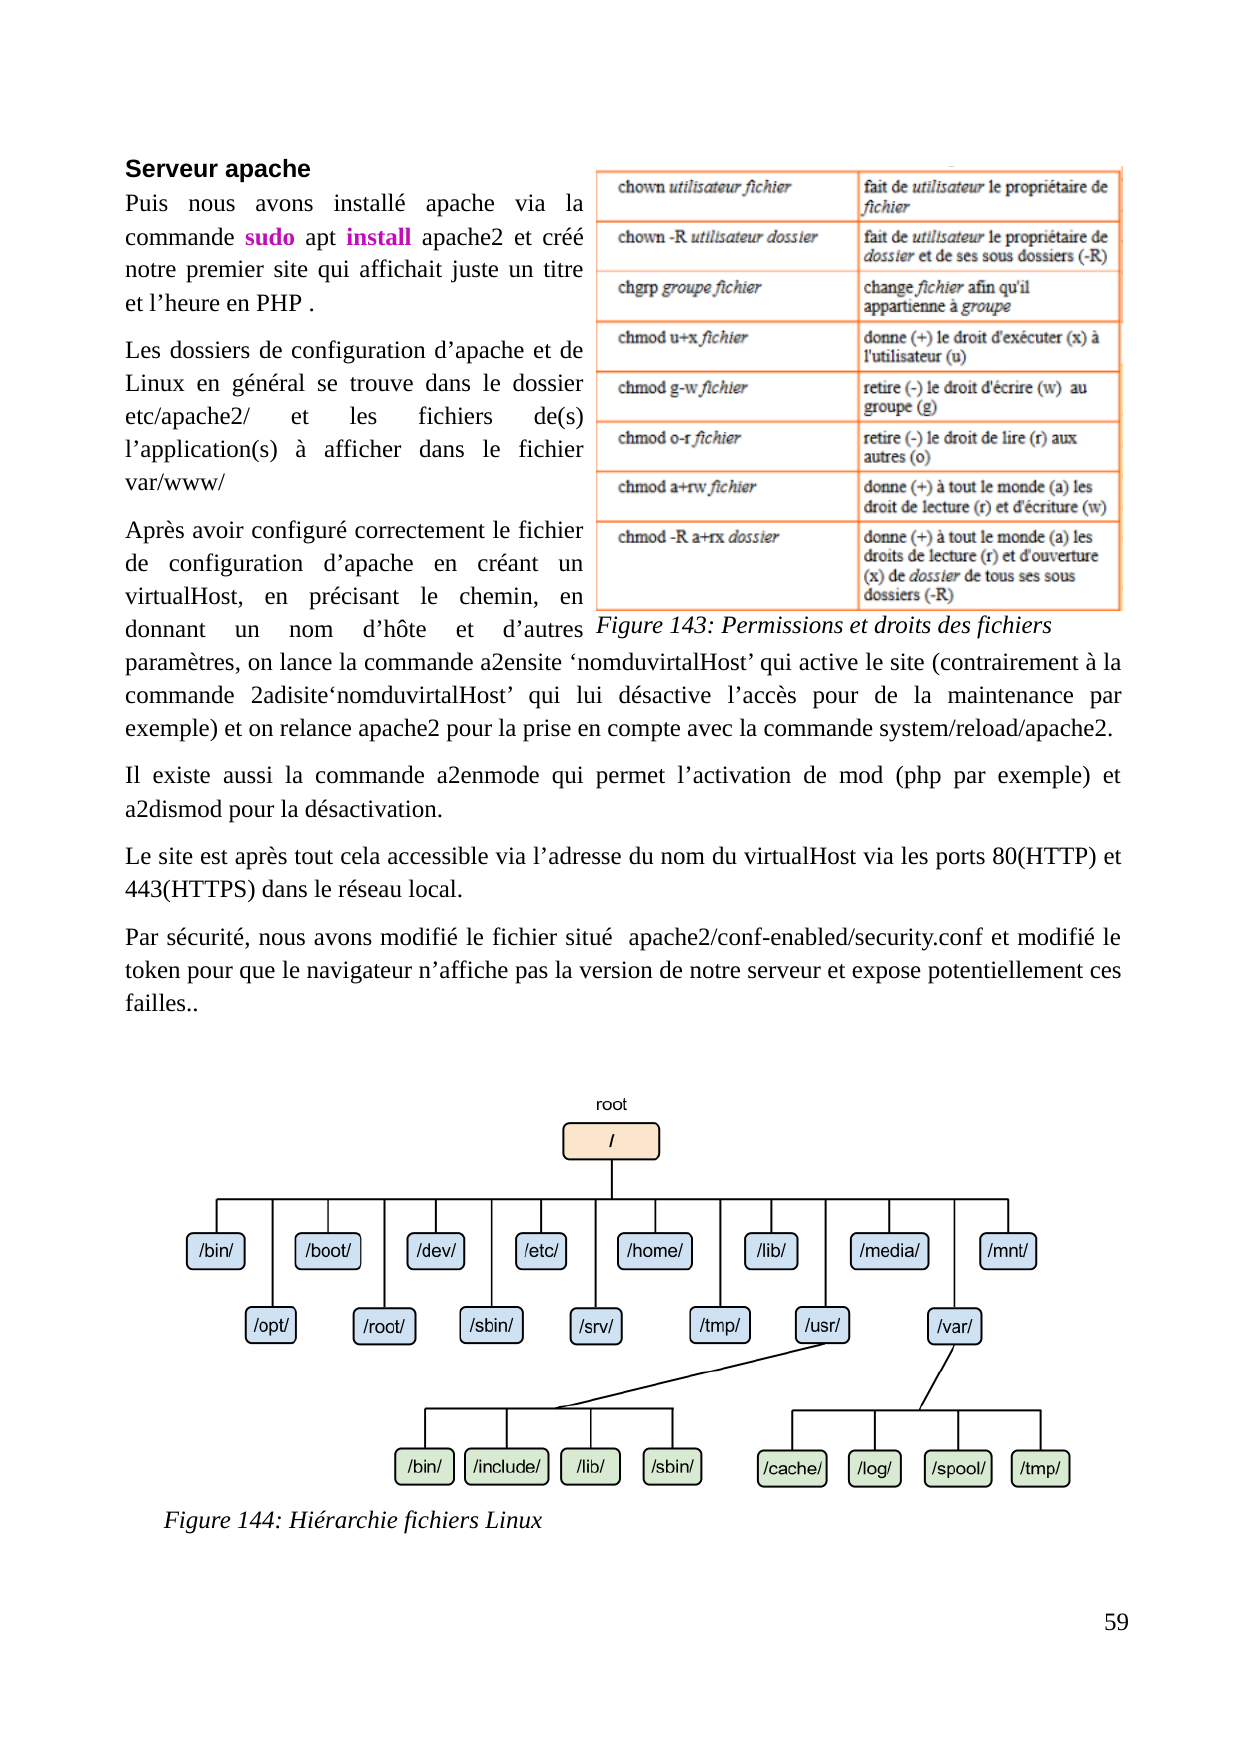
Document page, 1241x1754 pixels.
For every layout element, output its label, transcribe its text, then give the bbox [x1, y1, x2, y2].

text Par sécurité, nous avons modifié le fichier situé apache2/conf-enabled/security.conf et modifié le token pour que le navigateur n’affiche pas la version de notre serveur et expose potentiellement ces failles.. [125, 922, 1123, 1017]
text Le site est après tout cela accessible via l’adresse du nom du virtualHost via les ports 80(HTTP) et 443(HTTPS) dans le réseau local. [125, 841, 1123, 903]
text Les dossiers de configuration d’apache et de Linux en général se trouve dans le dossier etc/apache2/ et les fichiers de(s) l’application(s) à afficher dans le fichier var/www/ [125, 335, 595, 496]
text Il existe aussi la commande a2enmode qui permet l’activation de mod (php par exemple) et a2dismod pour la désactivation. [125, 761, 1123, 822]
text Figure 143: Permissions et droits des fichiers [596, 611, 1123, 639]
text Puis nous avons installé apache via la commande sudo apt install apache2 et créé notre premier site qui affichait juste un titre et l’heure en PHP . [125, 188, 595, 316]
picture [595, 166, 1123, 611]
text Après avoir configuré correctement le fichier de configuration d’apache en créant un virtualHost, en précisant le chemin, en donnant un nom d’hôte et d’autres paramètres, on lance la commande a2ensite ‘nomduvirtalHost’ qui active le site (contrairement à la commande 2adisite‘nomduvirtalHost’ qui lui désactive l’accès pour de la maintenance par exemple) et on relance apache2 pour la prise en compte avec la commande system/reload/apache2. [125, 515, 1123, 742]
subtitle Serveur apache [125, 153, 1123, 182]
text Figure 144: Hiérarchie fichiers Linux [163, 1506, 1084, 1534]
text [163, 1057, 1084, 1069]
text [163, 1534, 1084, 1570]
picture [163, 1069, 1085, 1506]
